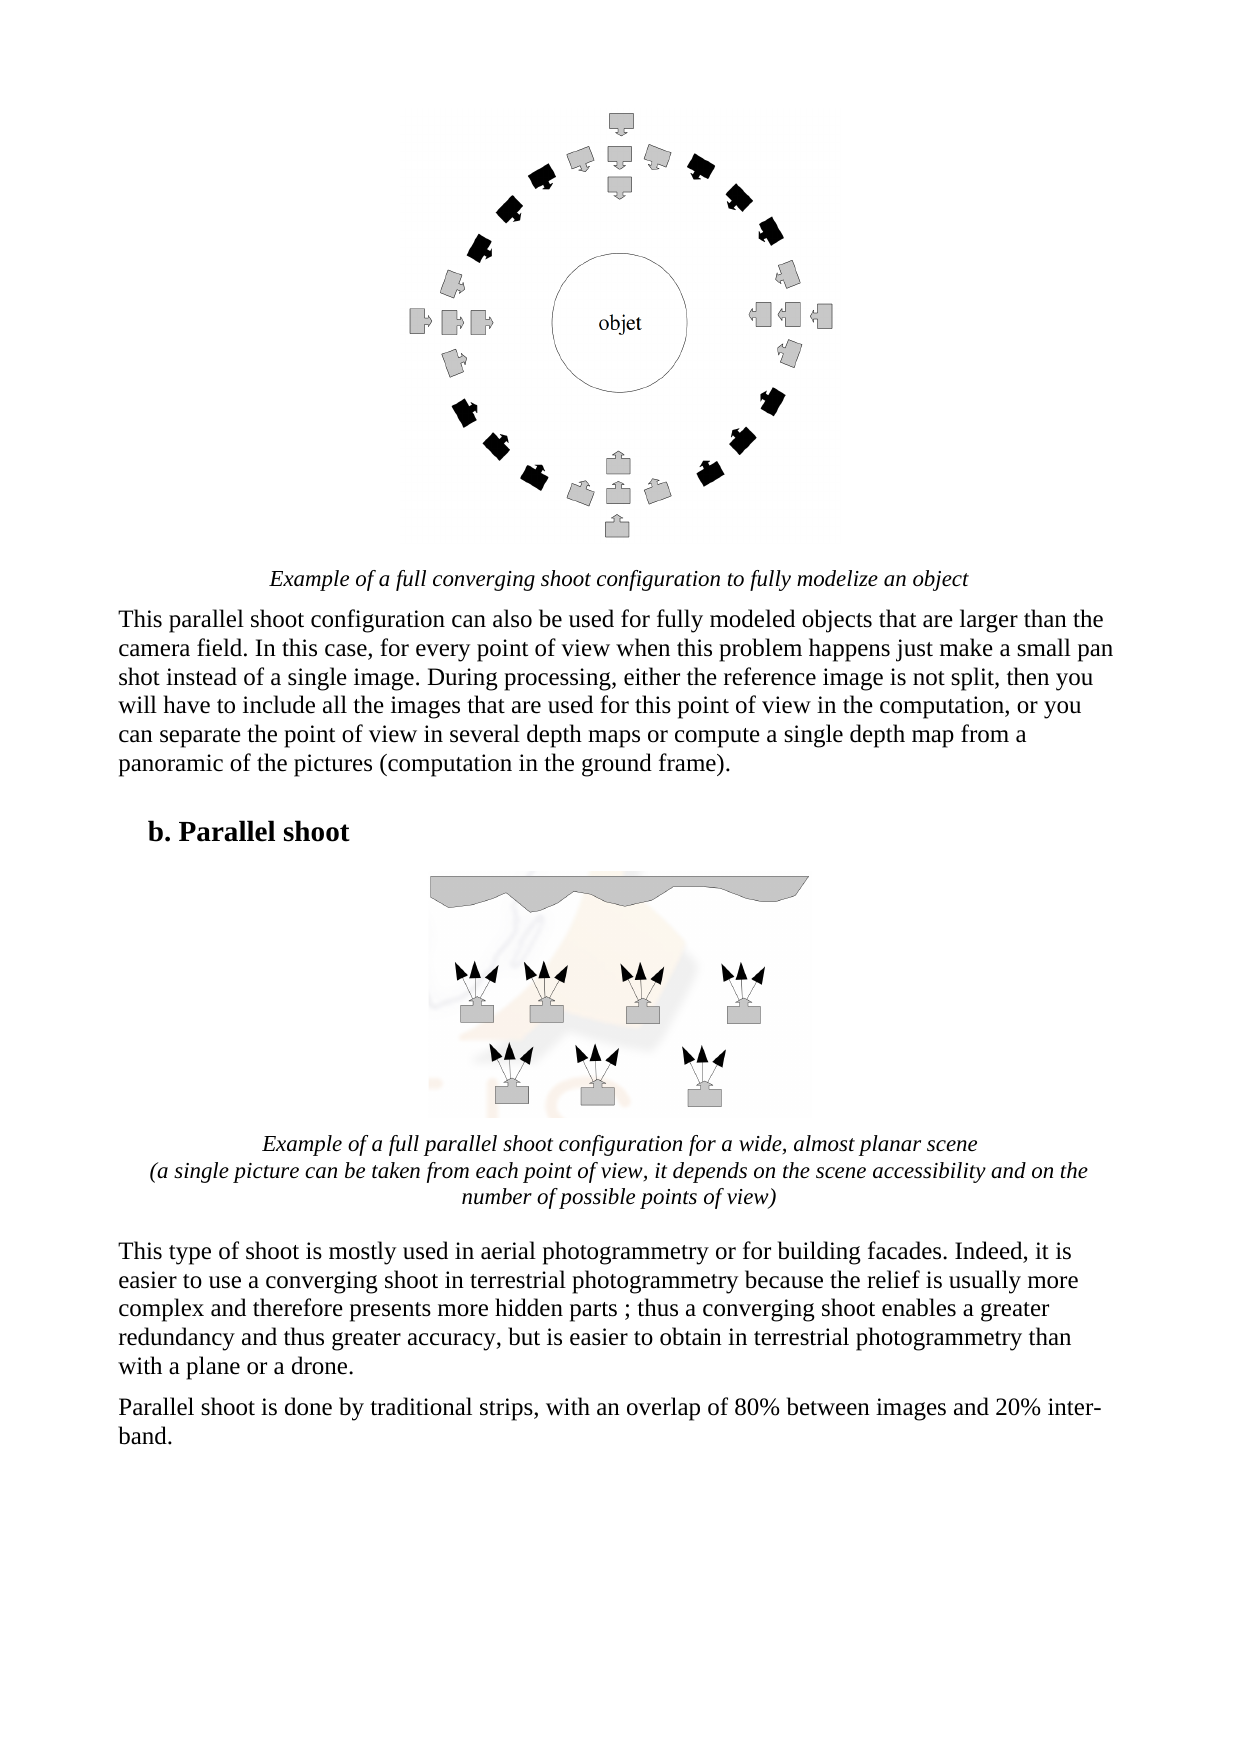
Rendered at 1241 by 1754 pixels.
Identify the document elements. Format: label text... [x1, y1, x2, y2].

text Example of a full parallel shoot configuration for a wide, almost planar scene (a single picture can be taken from each point of view, it depends on the scene accessibility and on the number of possible points of view) [118, 1131, 1122, 1209]
subtitle b. Parallel shoot [118, 814, 1122, 847]
text This parallel shoot configuration can also be used for fully modeled objects that are larger than the camera field. In this case, for every point of view when this problem happens just make a small pan shot instead of a single image. During processing, either the reference image is not split, then you will have to include all the images that are used for this point of view in the computation, or you can separate the point of view in several depth maps or compute a single depth map from a panoramic of the pictures (computation in the ground frame). [118, 604, 1122, 777]
picture [400, 108, 841, 544]
text Parallel shoot is done by traditional strips, with an overlap of 80% between images and 20% inter-band. [118, 1392, 1122, 1450]
text Example of a full converging shoot configuration to fully modelize an object [118, 565, 1122, 592]
picture [428, 871, 812, 1118]
text This type of shoot is mostly used in aerial photogrammetry or for building facades. Indeed, it is easier to use a converging shoot in terrestrial photogrammetry because the relief is usually more complex and therefore presents more hidden parts ; thus a converging shoot enables a greater redundancy and thus greater accuracy, but is easier to obtain in terrestrial photogrammetry than with a plane or a drone. [118, 1236, 1122, 1380]
